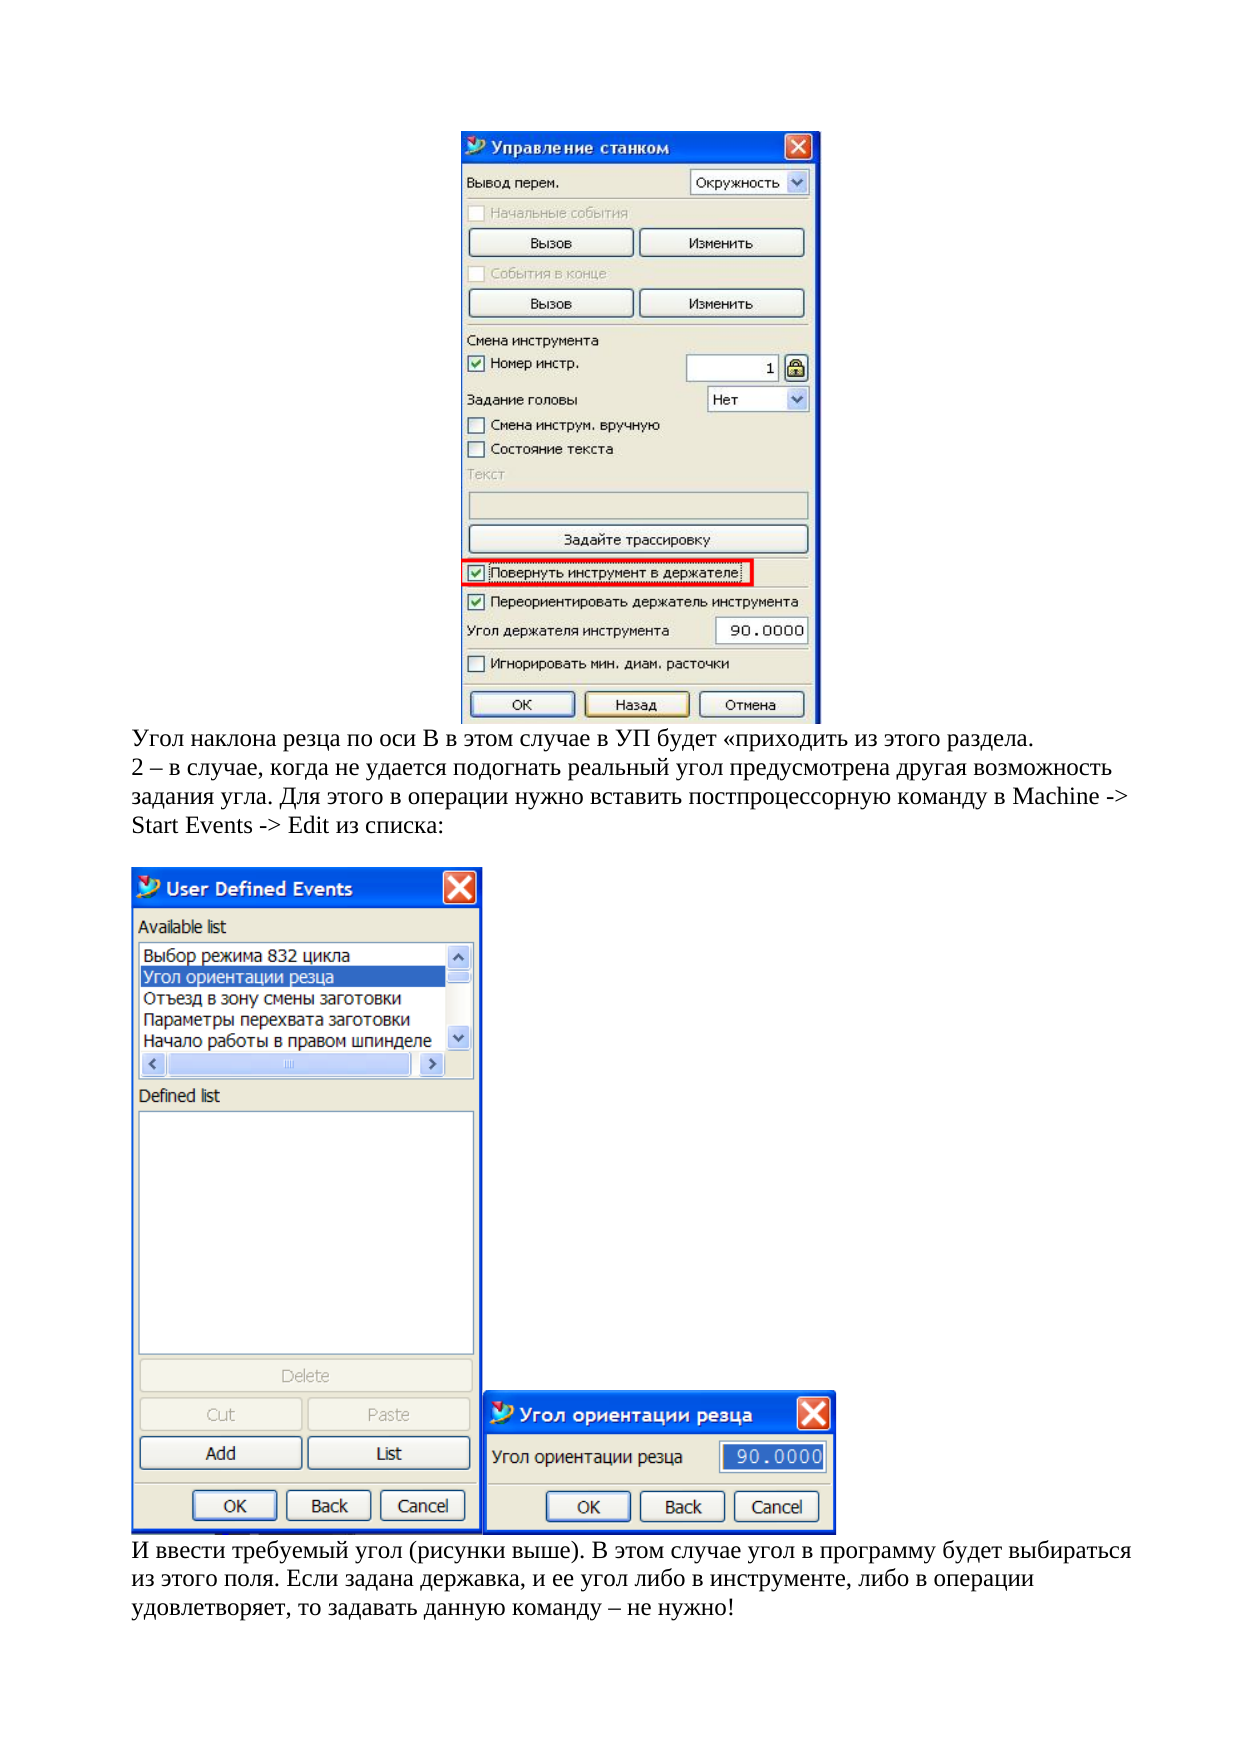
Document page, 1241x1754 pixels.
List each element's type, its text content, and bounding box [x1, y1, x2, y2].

text И ввести требуемый угол (рисунки выше). В этом случае угол в программу будет выбираться из этого поля. Если задана державка, и ее угол либо в инструменте, либо в операции удовлетворяет, то задавать данную команду – не нужно! [131, 1535, 1152, 1621]
text Угол наклона резца по оси B в этом случае в УП будет «приходить из этого раздела. [131, 723, 1152, 752]
text 2 – в случае, когда не удается подогнать реальный угол предусмотрена другая возможность задания угла. Для этого в операции нужно вставить постпроцессорную команду в Machine -> Start Events -> Edit из списка: [131, 752, 1152, 838]
picture [461, 131, 822, 724]
picture [131, 867, 837, 1535]
